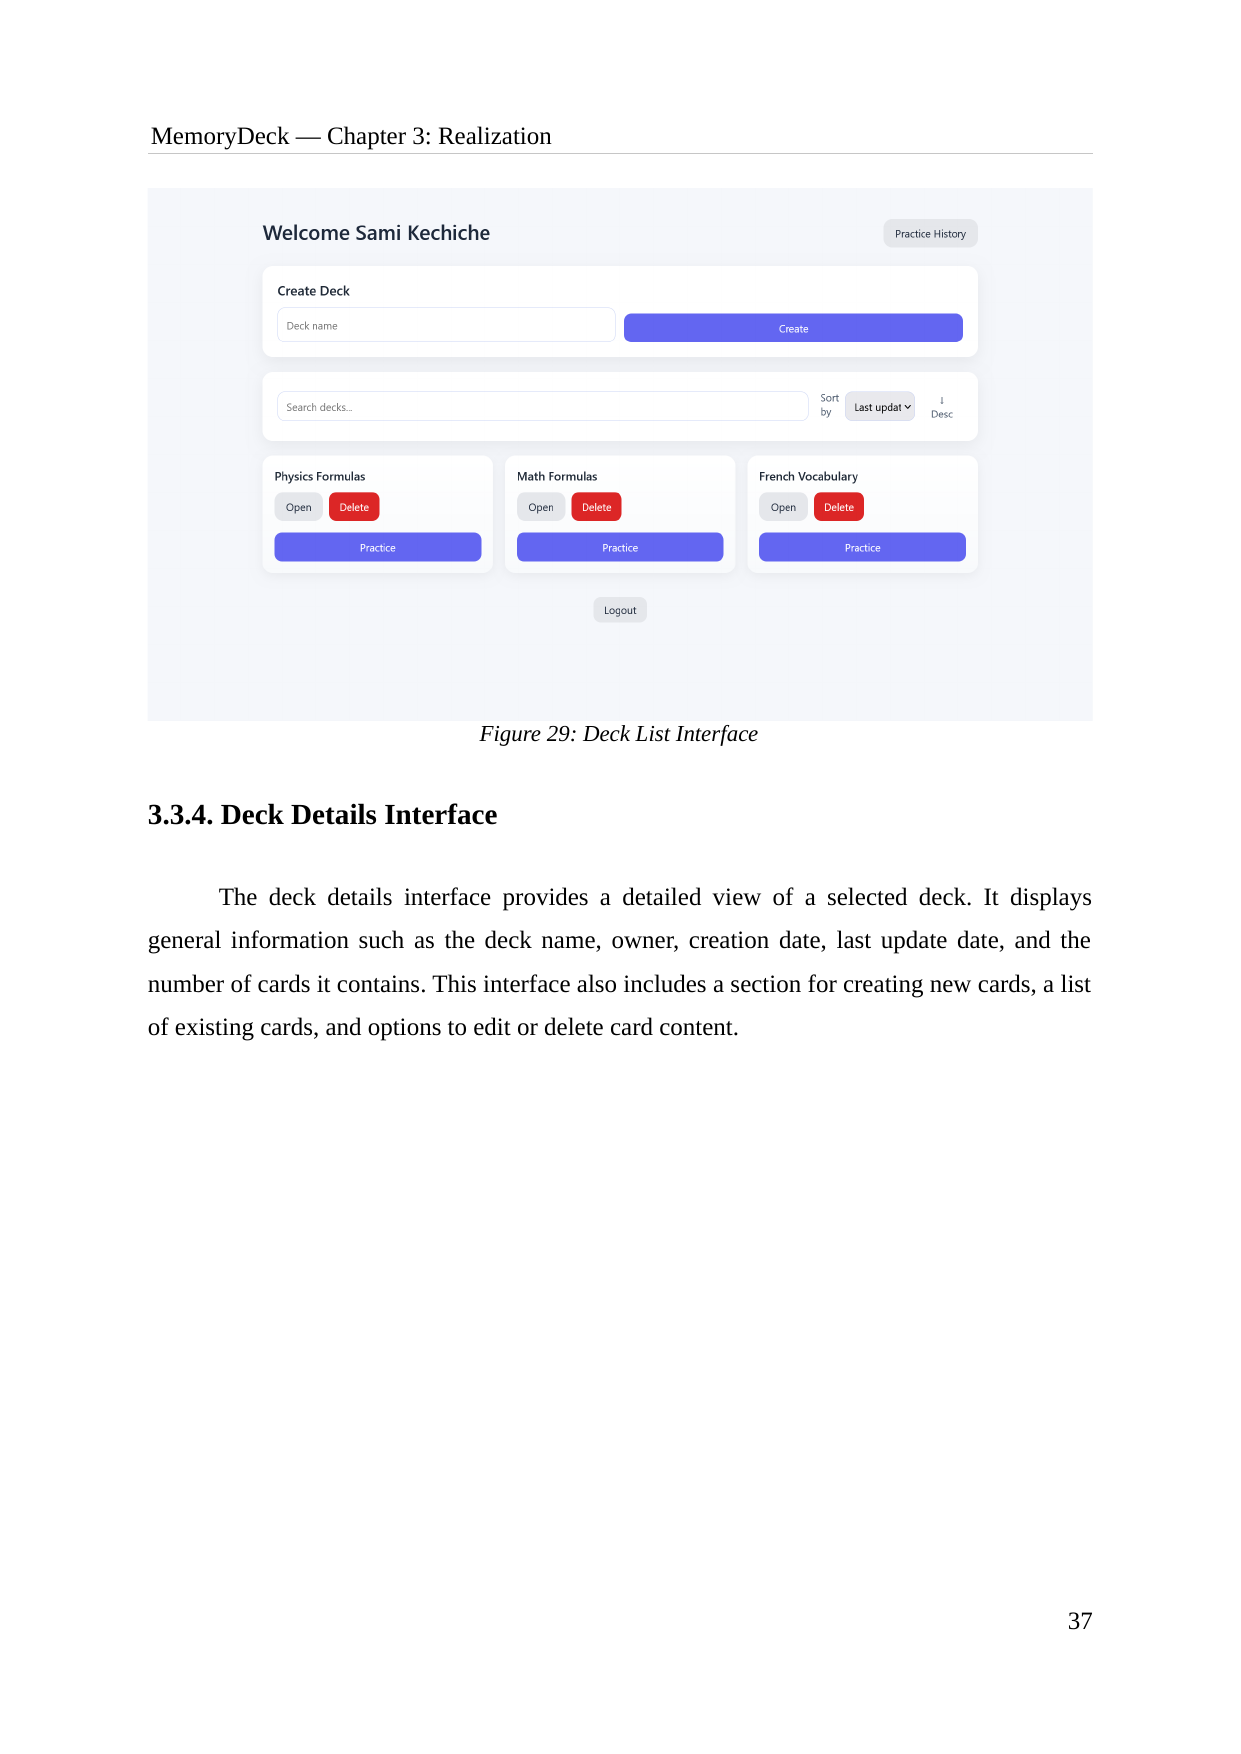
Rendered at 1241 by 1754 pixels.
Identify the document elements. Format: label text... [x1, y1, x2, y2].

text The deck details interface provides a detailed view of a selected deck. It displays general information such as the deck name, owner, creation date, last update date, and the number of cards it contains. This interface also includes a section for creating new cards, a list of existing cards, and options to edit or delete card content. [148, 882, 1093, 1041]
picture [147, 188, 1093, 721]
text Figure 29: Deck List Interface [148, 721, 1093, 746]
subtitle 3.3.4. Deck Details Interface [148, 746, 1093, 830]
subtitle [148, 182, 1093, 188]
